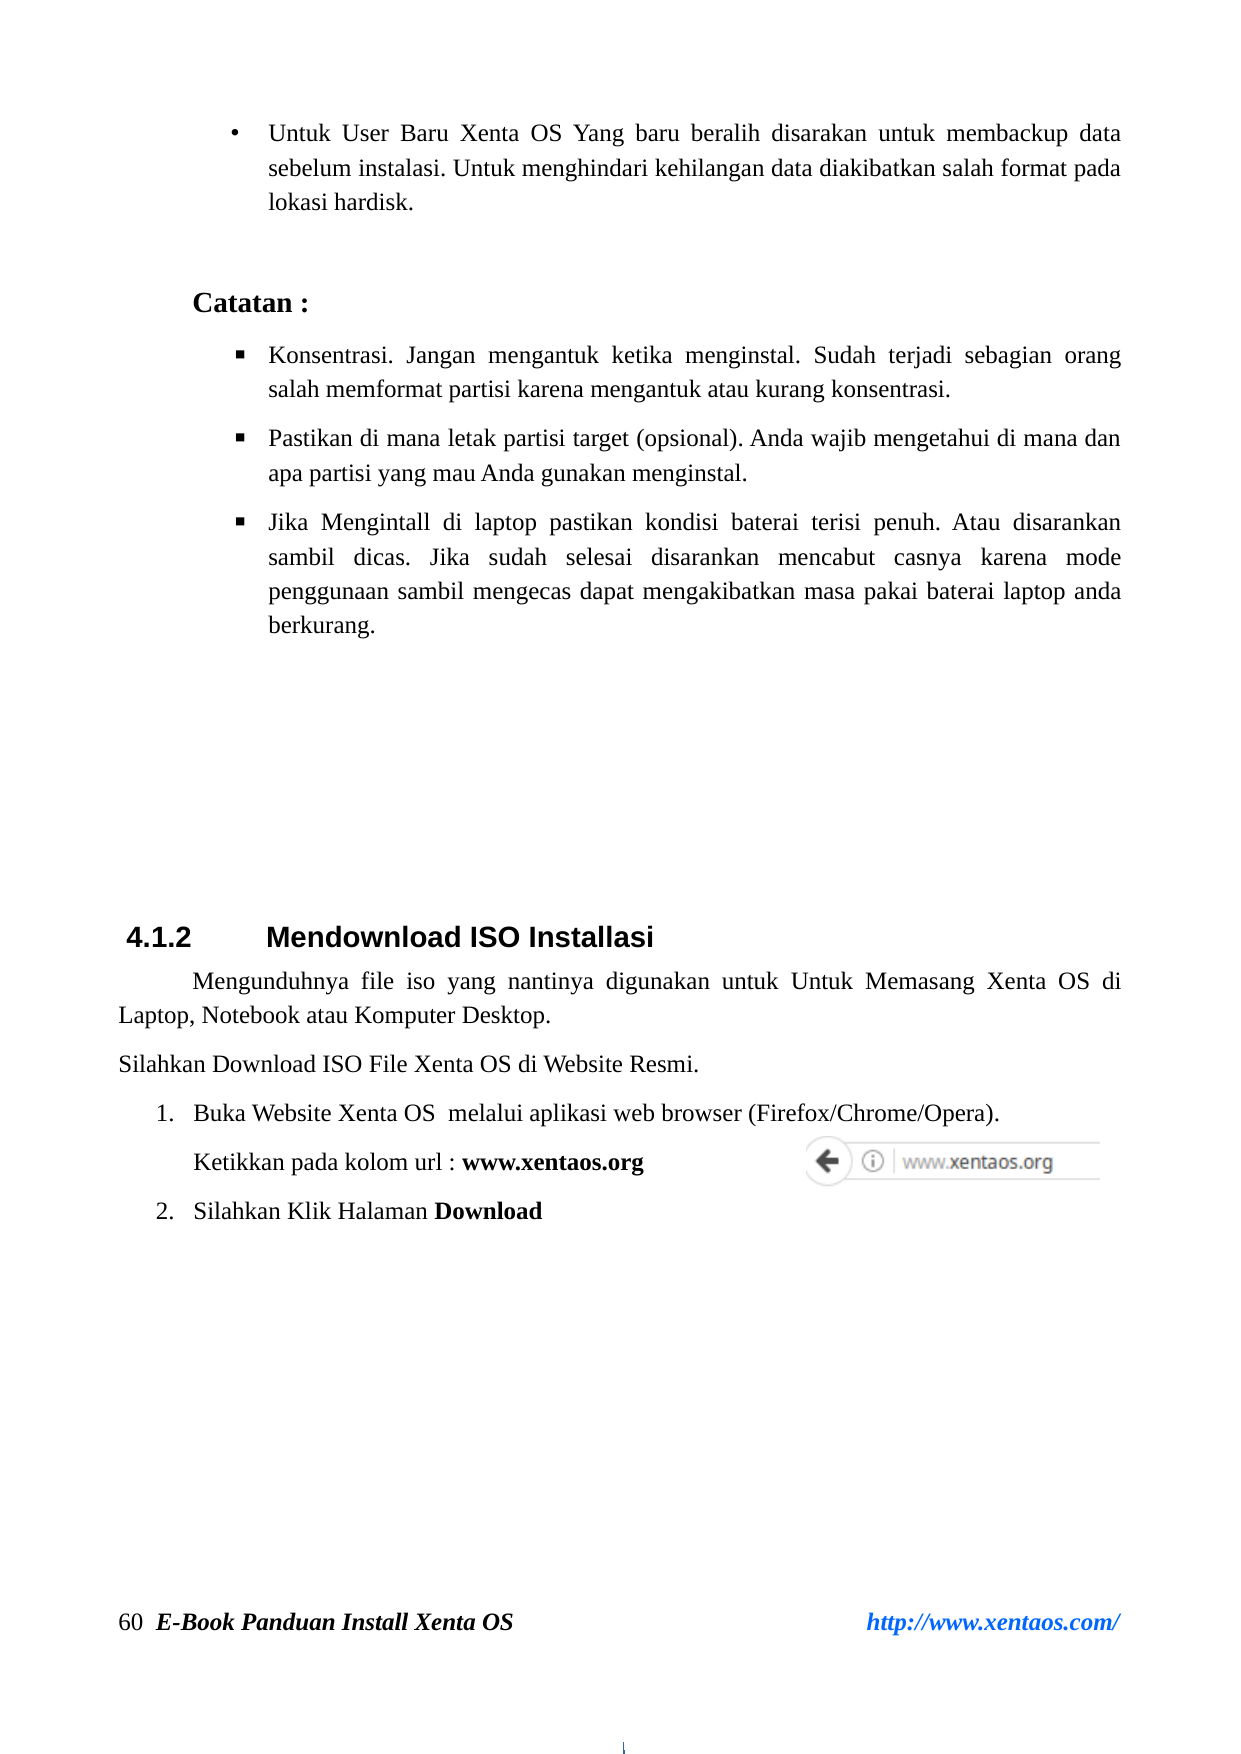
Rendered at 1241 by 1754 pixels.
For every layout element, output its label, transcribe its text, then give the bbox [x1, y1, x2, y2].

list Buka Website Xenta OS melalui aplikasi web browser (Firefox/Chrome/Opera). [156, 1098, 1122, 1127]
list Jika Mengintall di laptop pastikan kondisi baterai terisi penuh. Atau disarankan sambil dicas. Jika sudah selesai disarankan mencabut casnya karena mode penggunaan sambil mengecas dapat mengakibatkan masa pakai baterai laptop anda berkurang. [231, 507, 1122, 639]
list Silahkan Klik Halaman Download [156, 1196, 1122, 1225]
text Catatan : [118, 285, 1122, 319]
subtitle Mendownload ISO Installasi [118, 919, 1122, 953]
picture [806, 1136, 1100, 1188]
list Ketikkan pada kolom url : www.xentaos.org [156, 1147, 806, 1176]
text Mengunduhnya file iso yang nantinya digunakan untuk Untuk Memasang Xenta OS di Laptop, Notebook atau Komputer Desktop. [118, 966, 1122, 1029]
text Silahkan Download ISO File Xenta OS di Website Resmi. [118, 1049, 1122, 1078]
list Konsentrasi. Jangan mengantuk ketika menginstal. Sudah terjadi sebagian orang salah memformat partisi karena mengantuk atau kurang konsentrasi. [231, 340, 1122, 403]
list Pastikan di mana letak partisi target (opsional). Anda wajib mengetahui di mana dan apa partisi yang mau Anda gunakan menginstal. [231, 423, 1122, 487]
list Untuk User Baru Xenta OS Yang baru beralih disarakan untuk membackup data sebelum instalasi. Untuk menghindari kehilangan data diakibatkan salah format pada lokasi hardisk. [231, 118, 1122, 216]
